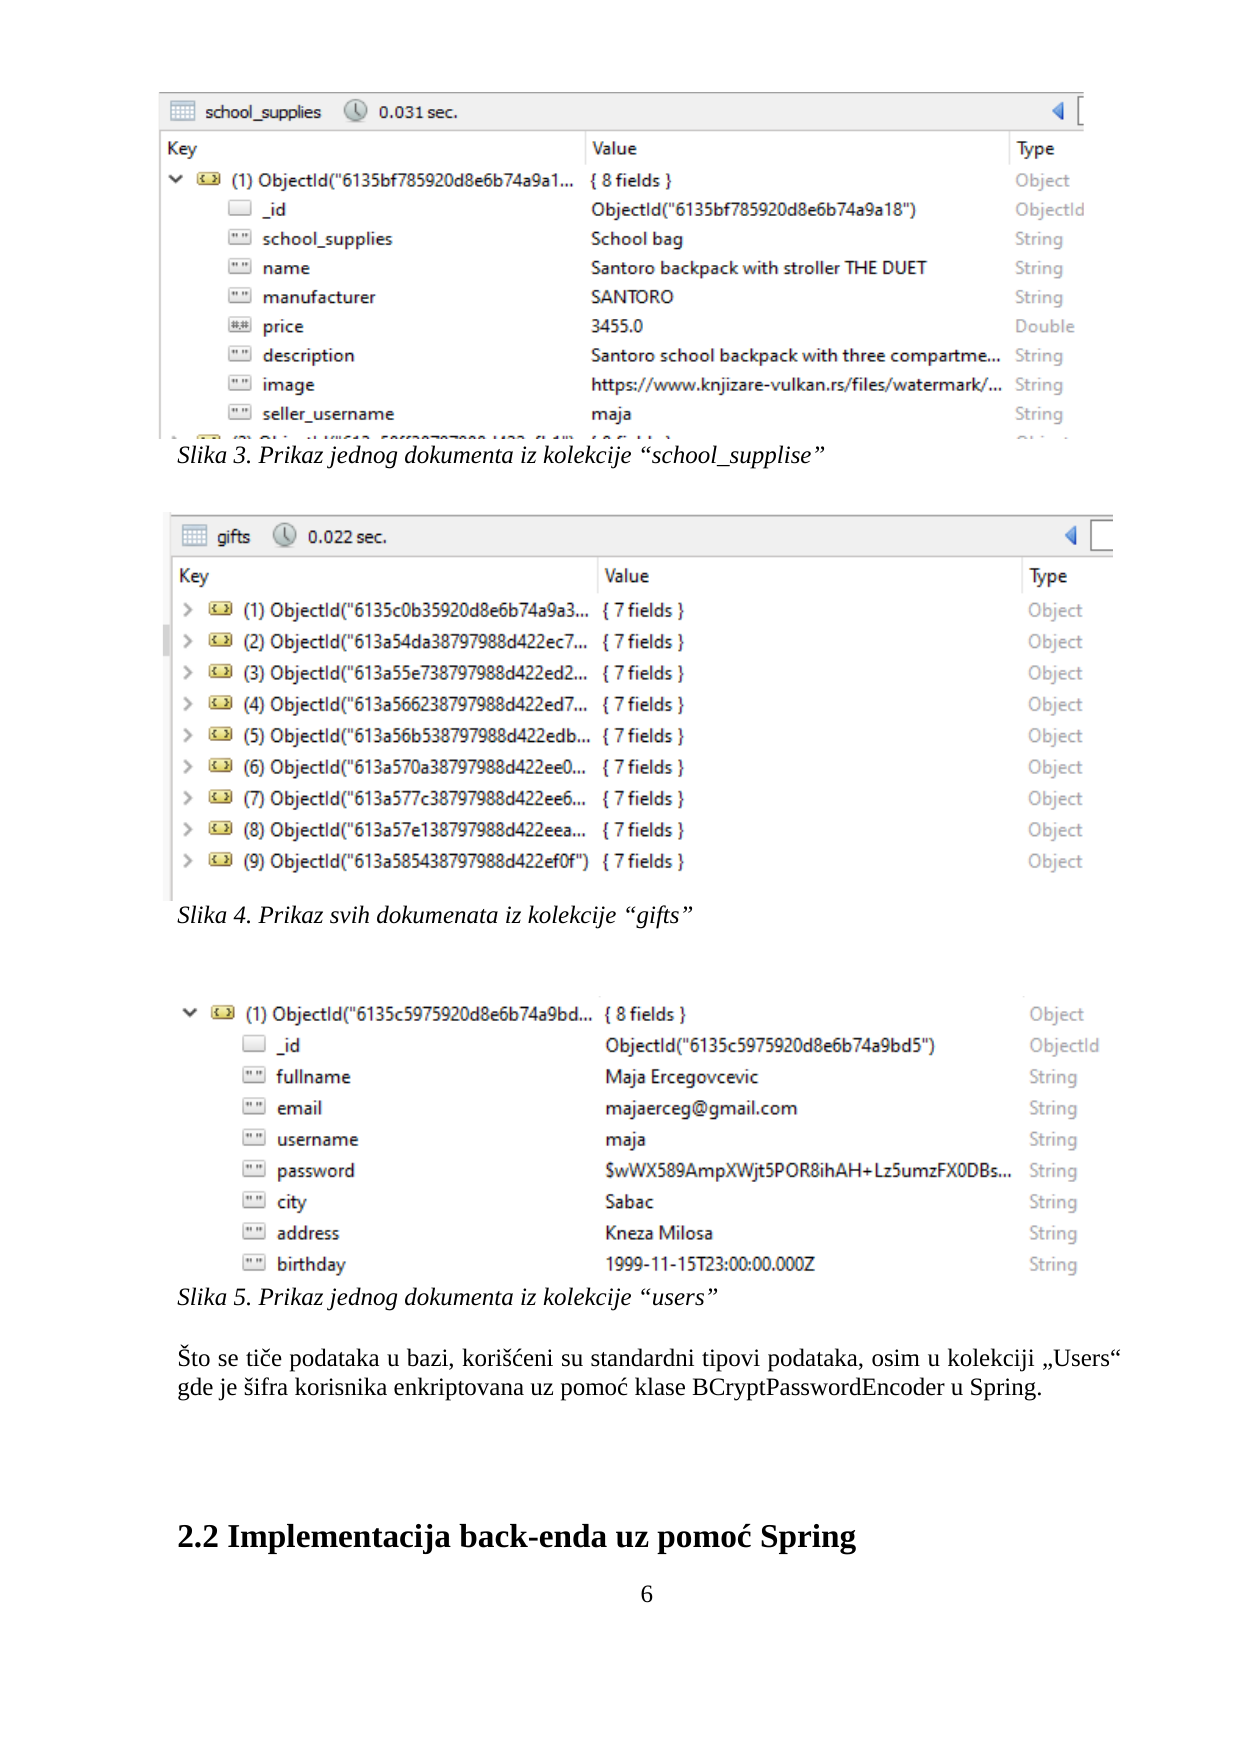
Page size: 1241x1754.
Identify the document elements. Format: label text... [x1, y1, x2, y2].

text 2.2 Implementacija back-enda uz pomoć Spring [177, 1517, 1118, 1555]
text Što se tiče podataka u bazi, korišćeni su standardni tipovi podataka, osim u kolekciji „Users“ gde je šifra korisnika enkriptovana uz pomoć klase BCryptPasswordEncoder u Spring. [177, 1343, 1123, 1401]
text Slika 3. Prikaz jednog dokumenta iz kolekcije “school_supplise” [177, 440, 1123, 469]
text Slika 4. Prikaz svih dokumenata iz kolekcije “gifts” [177, 531, 1123, 929]
text Slika 5. Prikaz jednog dokumenta iz kolekcije “users” [177, 1022, 1123, 1311]
